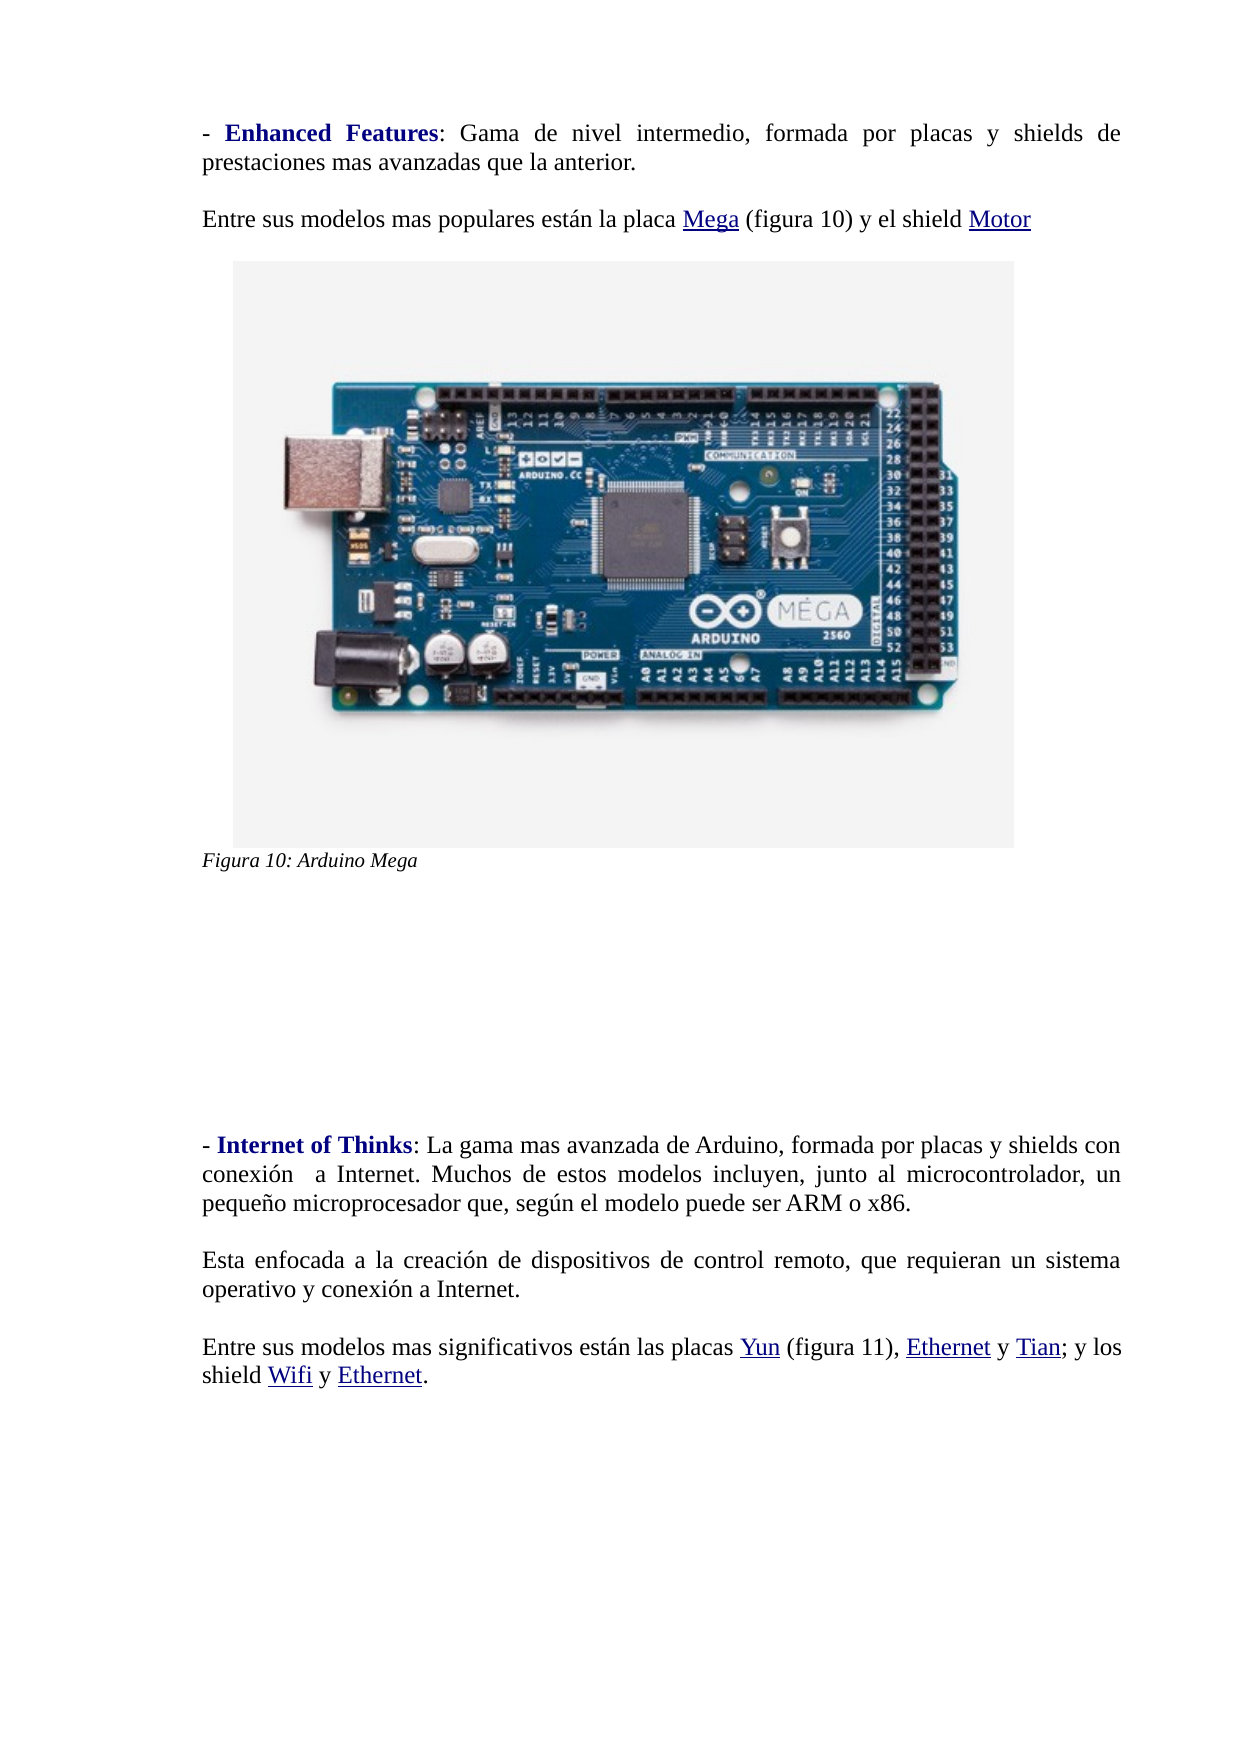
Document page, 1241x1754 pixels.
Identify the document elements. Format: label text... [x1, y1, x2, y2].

text Esta enfocada a la creación de dispositivos de control remoto, que requieran un sistema operativo y conexión a Internet. [202, 1246, 1122, 1303]
text - Internet of Thinks: La gama mas avanzada de Arduino, formada por placas y shields con conexión a Internet. Muchos de estos modelos incluyen, junto al microcontrolador, un pequeño microprocesador que, según el modelo puede ser ARM o x86. [202, 1131, 1122, 1217]
text Entre sus modelos mas significativos están las placas Yun (figura 11), Ethernet y Tian; y los shield Wifi y Ethernet. [202, 1332, 1122, 1389]
text Entre sus modelos mas populares están la placa Mega (figura 10) y el shield Motor [202, 204, 1122, 233]
text - Enhanced Features: Gama de nivel intermedio, formada por placas y shields de prestaciones mas avanzadas que la anterior. [202, 118, 1122, 176]
text Figura 10: Arduino Mega [202, 262, 1122, 872]
picture [232, 261, 1015, 848]
